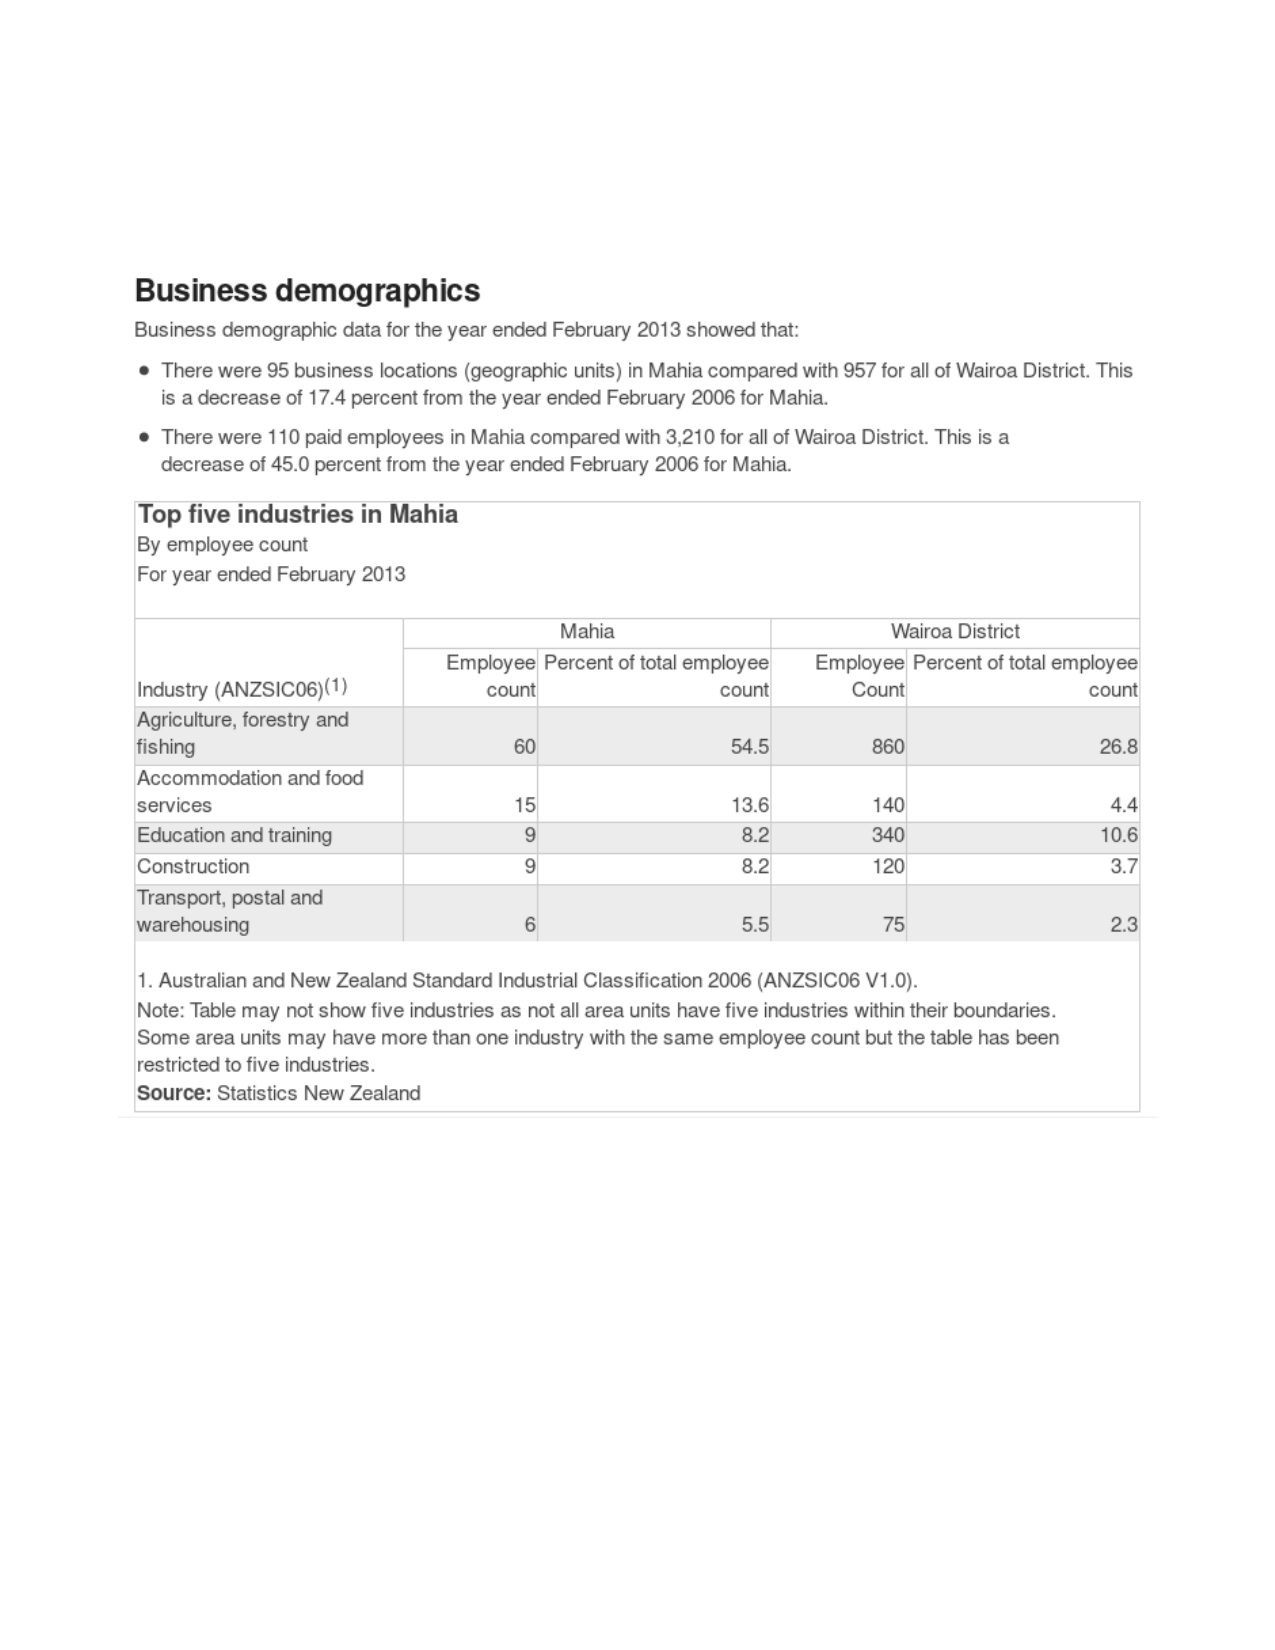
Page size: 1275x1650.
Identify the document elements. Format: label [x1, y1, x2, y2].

picture [118, 274, 1157, 1118]
